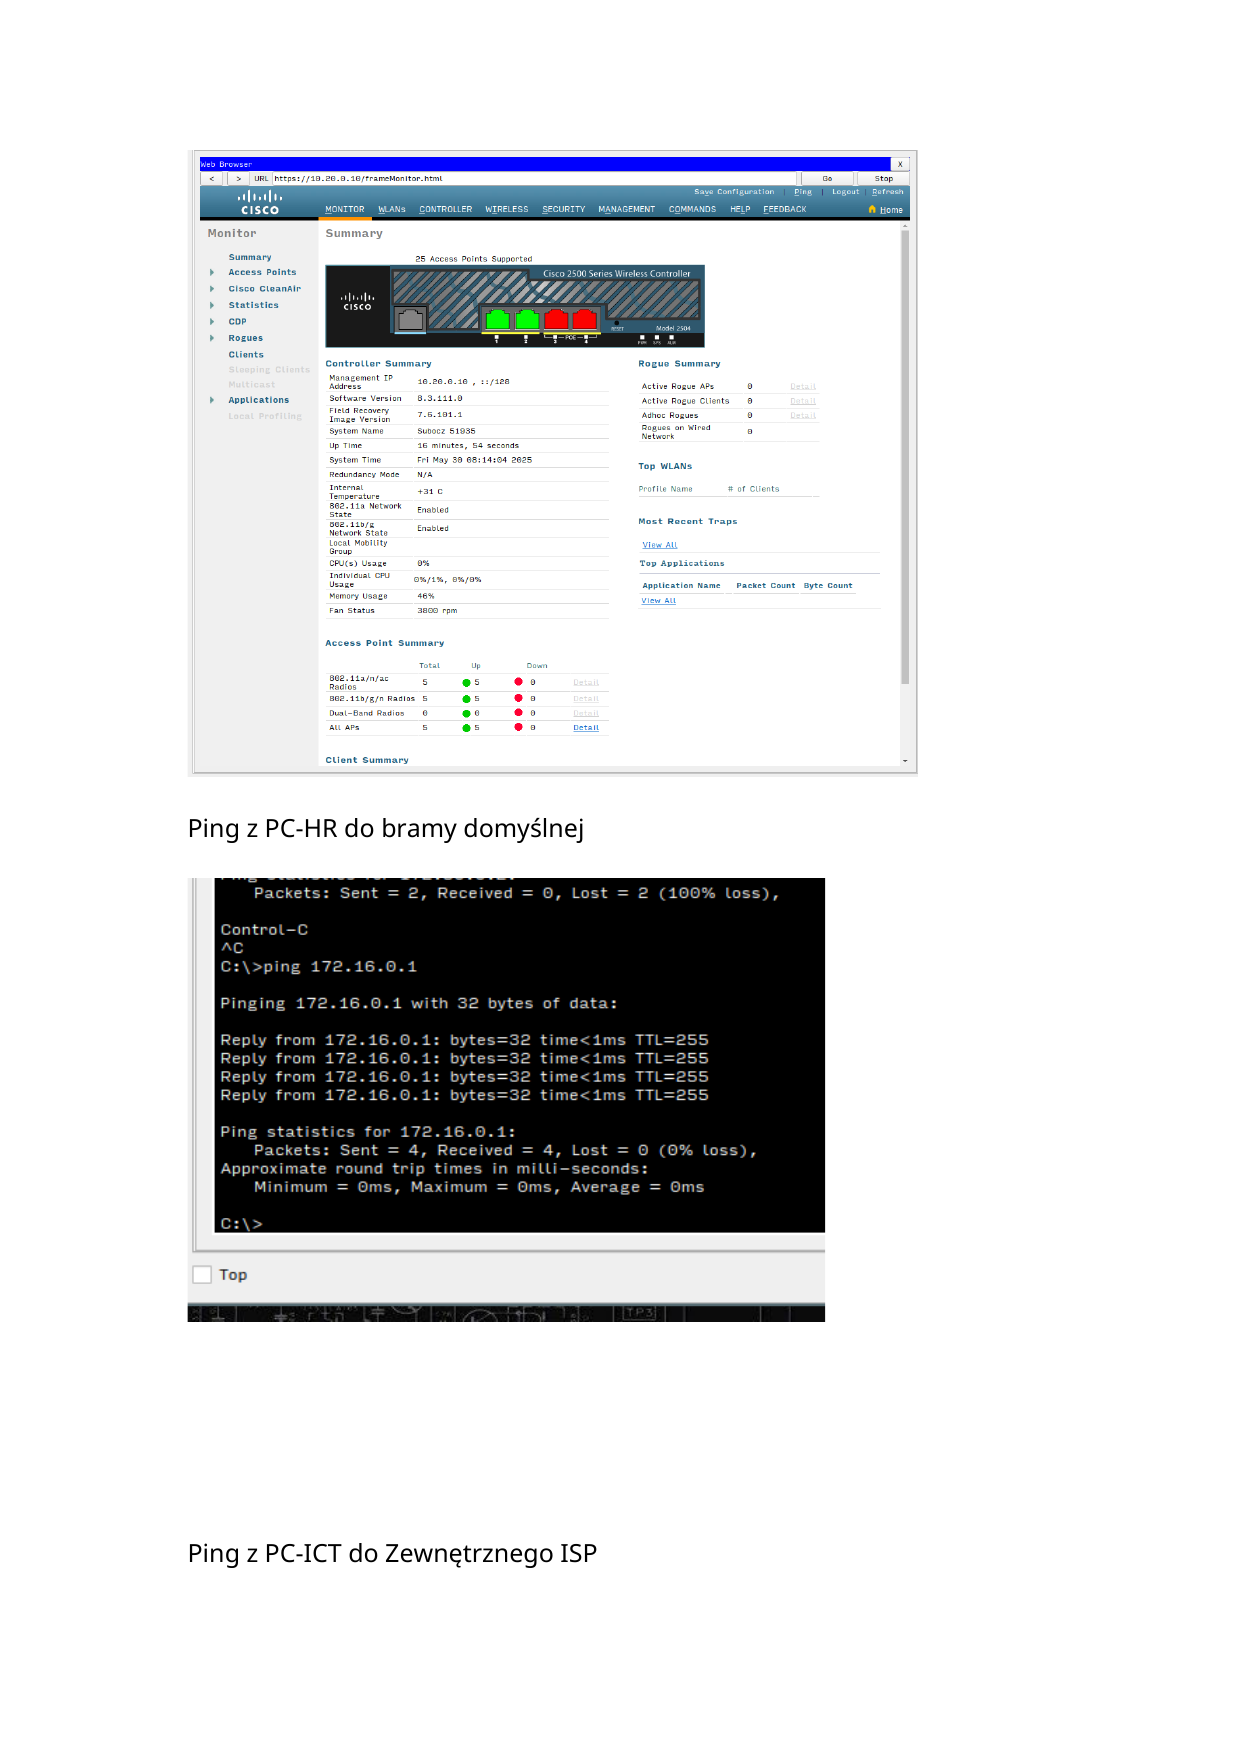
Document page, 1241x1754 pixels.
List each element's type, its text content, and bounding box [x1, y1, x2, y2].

text Ping z PC-HR do bramy domyślnej [187, 811, 1053, 845]
text Ping z PC-ICT do Zewnętrznego ISP [187, 1535, 1053, 1569]
picture [187, 150, 234, 777]
